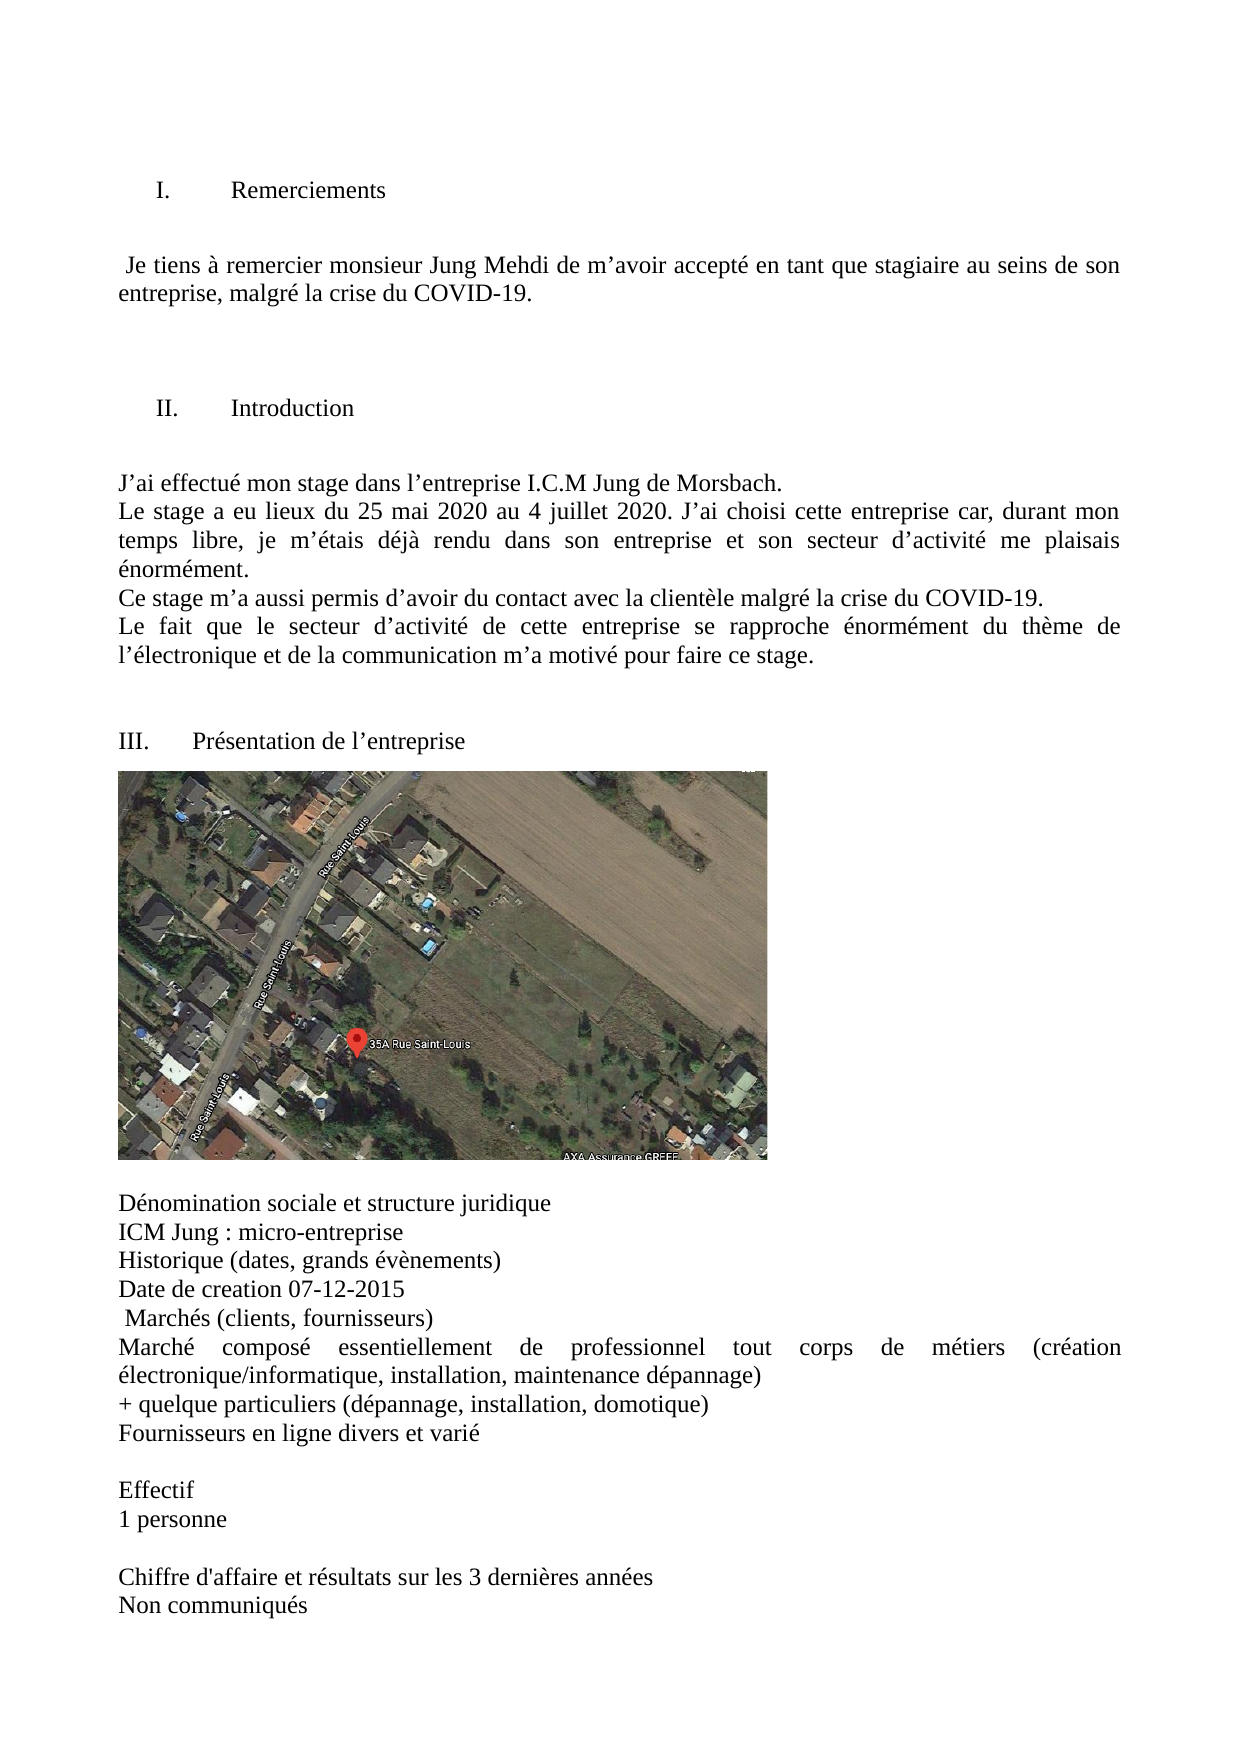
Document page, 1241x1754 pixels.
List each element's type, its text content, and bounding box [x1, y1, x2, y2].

text Dénomination sociale et structure juridique [118, 1188, 1122, 1217]
text Historique (dates, grands évènements) [118, 1246, 1122, 1274]
text Le fait que le secteur d’activité de cette entreprise se rapproche énormément du thème de l’électronique et de la communication m’a motivé pour faire ce stage. [118, 611, 1122, 669]
text Le stage a eu lieux du 25 mai 2020 au 4 juillet 2020. J’ai choisi cette entreprise car, durant mon temps libre, je m’étais déjà rendu dans son entreprise et son secteur d’activité me plaisais énormément. [118, 496, 1122, 583]
list Introduction [156, 393, 1122, 422]
text Marché composé essentiellement de professionnel tout corps de métiers (création électronique/informatique, installation, maintenance dépannage) [118, 1332, 1122, 1389]
text J’ai effectué mon stage dans l’entreprise I.C.M Jung de Morsbach. [118, 468, 1122, 496]
text Non communiqués [118, 1591, 1122, 1619]
text ICM Jung : micro-entreprise [118, 1217, 1122, 1246]
text Je tiens à remercier monsieur Jung Mehdi de m’avoir accepté en tant que stagiaire au seins de son entreprise, malgré la crise du COVID-19. [118, 250, 1122, 307]
text Chiffre d'affaire et résultats sur les 3 dernières années [118, 1562, 1122, 1591]
text Fournisseurs en ligne divers et varié [118, 1418, 1122, 1447]
picture [118, 771, 768, 1160]
list Présentation de l’entreprise [118, 726, 1122, 755]
text Effectif [118, 1476, 1122, 1504]
list Remerciements [156, 176, 1122, 204]
text Date de creation 07-12-2015 [118, 1274, 1122, 1303]
text Marchés (clients, fournisseurs) [118, 1303, 1122, 1332]
text + quelque particuliers (dépannage, installation, domotique) [118, 1389, 1122, 1418]
text Ce stage m’a aussi permis d’avoir du contact avec la clientèle malgré la crise du COVID-19. [118, 583, 1122, 611]
text 1 personne [118, 1504, 1122, 1533]
